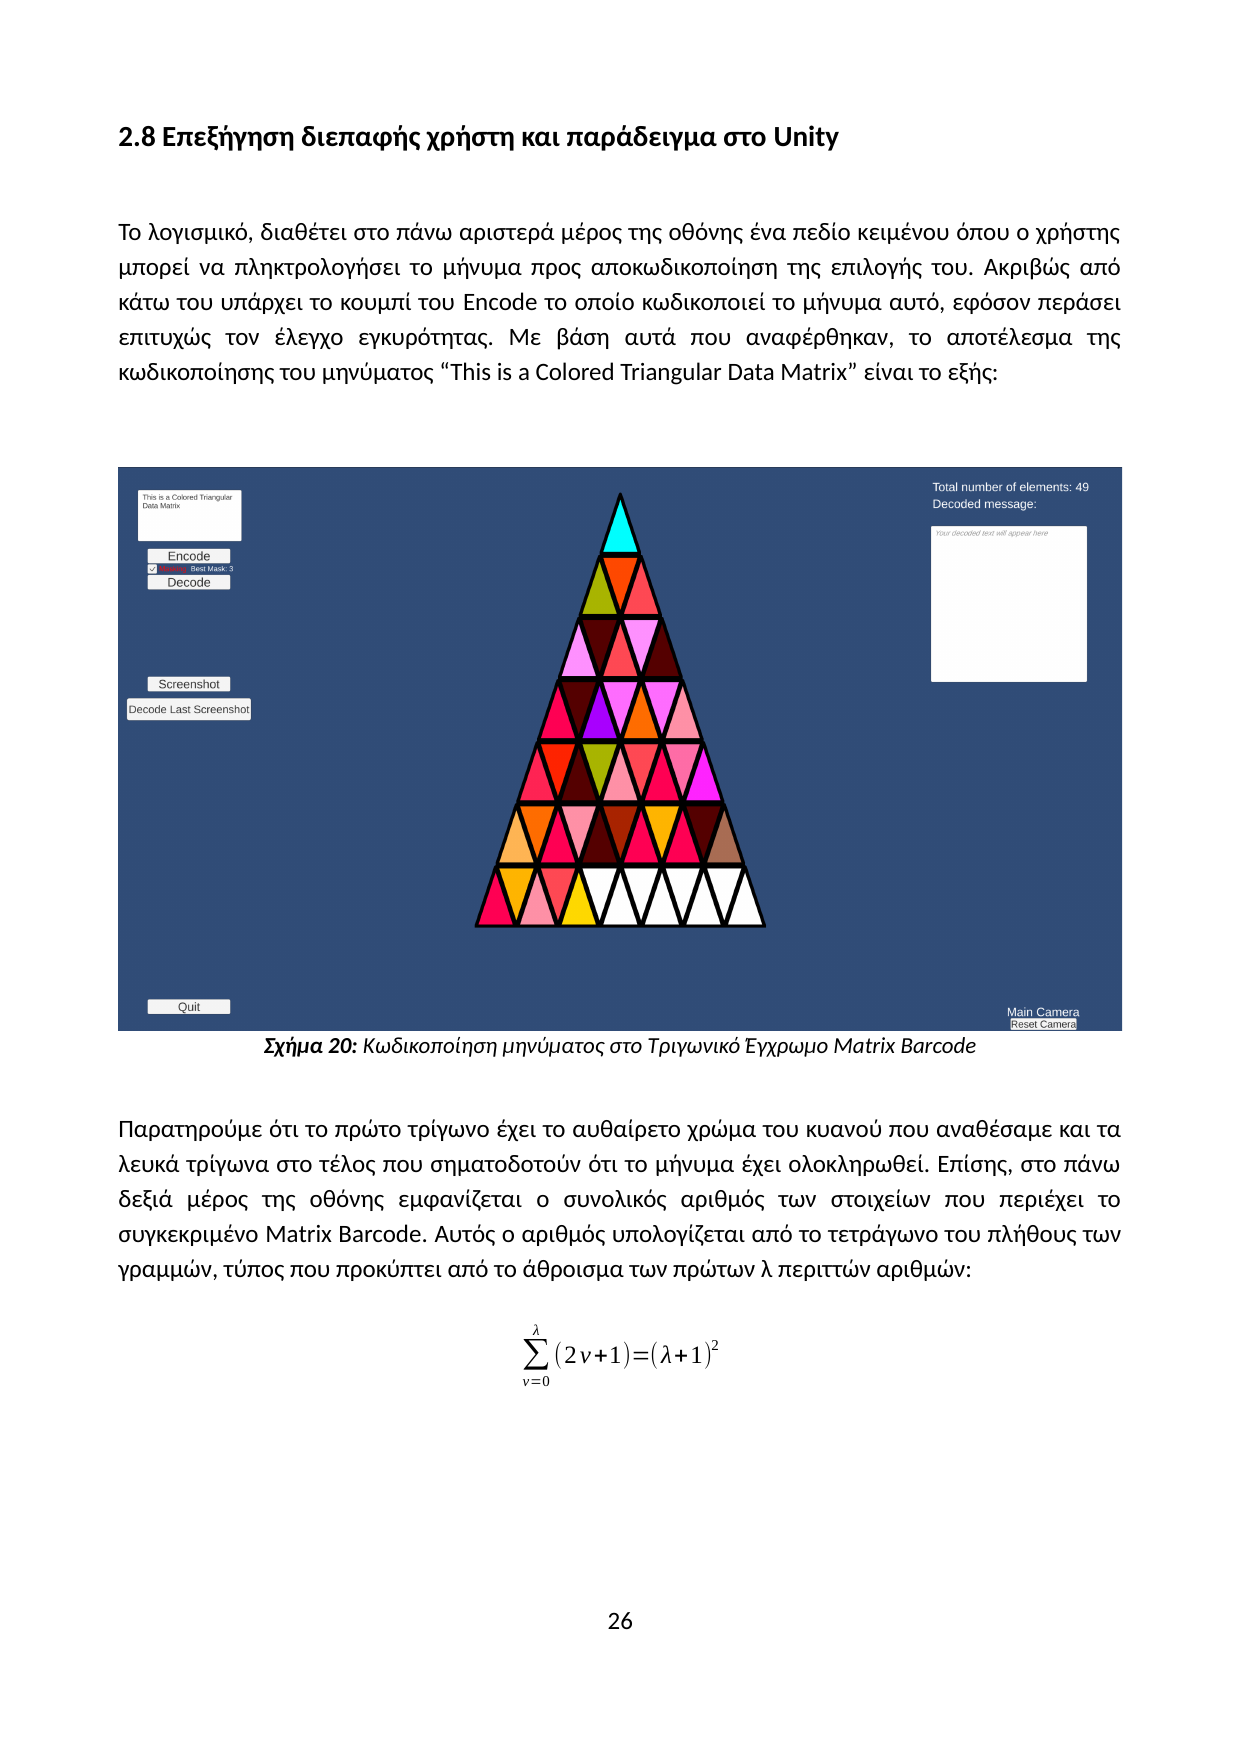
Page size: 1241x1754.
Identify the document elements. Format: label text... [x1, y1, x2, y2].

picture [118, 467, 1123, 1031]
text Το λογισμικό, διαθέτει στο πάνω αριστερά μέρος της οθόνης ένα πεδίο κειμένου όπου ο χρήστης μπορεί να πληκτρολογήσει το μήνυμα προς αποκωδικοποίηση της επιλογής του. Ακριβώς από κάτω του υπάρχει το κουμπί του Encode το οποίο κωδικοποιεί το μήνυμα αυτό, εφόσον περάσει επιτυχώς τον έλεγχο εγκυρότητας. Με βάση αυτά που αναφέρθηκαν, το αποτέλεσμα της κωδικοποίησης του μηνύματος “This is a Colored Triangular Data Matrix” είναι το εξής: [118, 216, 1122, 386]
text Σχήμα 20: Κωδικοποίηση μηνύματος στο Τριγωνικό Έγχρωμο Matrix Barcode [118, 1031, 1122, 1059]
subtitle 2.8 Επεξήγηση διεπαφής χρήστη και παράδειγμα στο Unity [118, 118, 1122, 154]
text Παρατηρούμε ότι το πρώτο τρίγωνο έχει το αυθαίρετο χρώμα του κυανού που αναθέσαμε και τα λευκά τρίγωνα στο τέλος που σηματοδοτούν ότι το μήνυμα έχει ολοκληρωθεί. Επίσης, στο πάνω δεξιά μέρος της οθόνης εμφανίζεται ο συνολικός αριθμός των στοιχείων που περιέχει το συγκεκριμένο Matrix Barcode. Αυτός ο αριθμός υπολογίζεται από το τετράγωνο του πλήθους των γραμμών, τύπος που προκύπτει από το άθροισμα των πρώτων λ περιττών αριθμών: [118, 1113, 1122, 1283]
